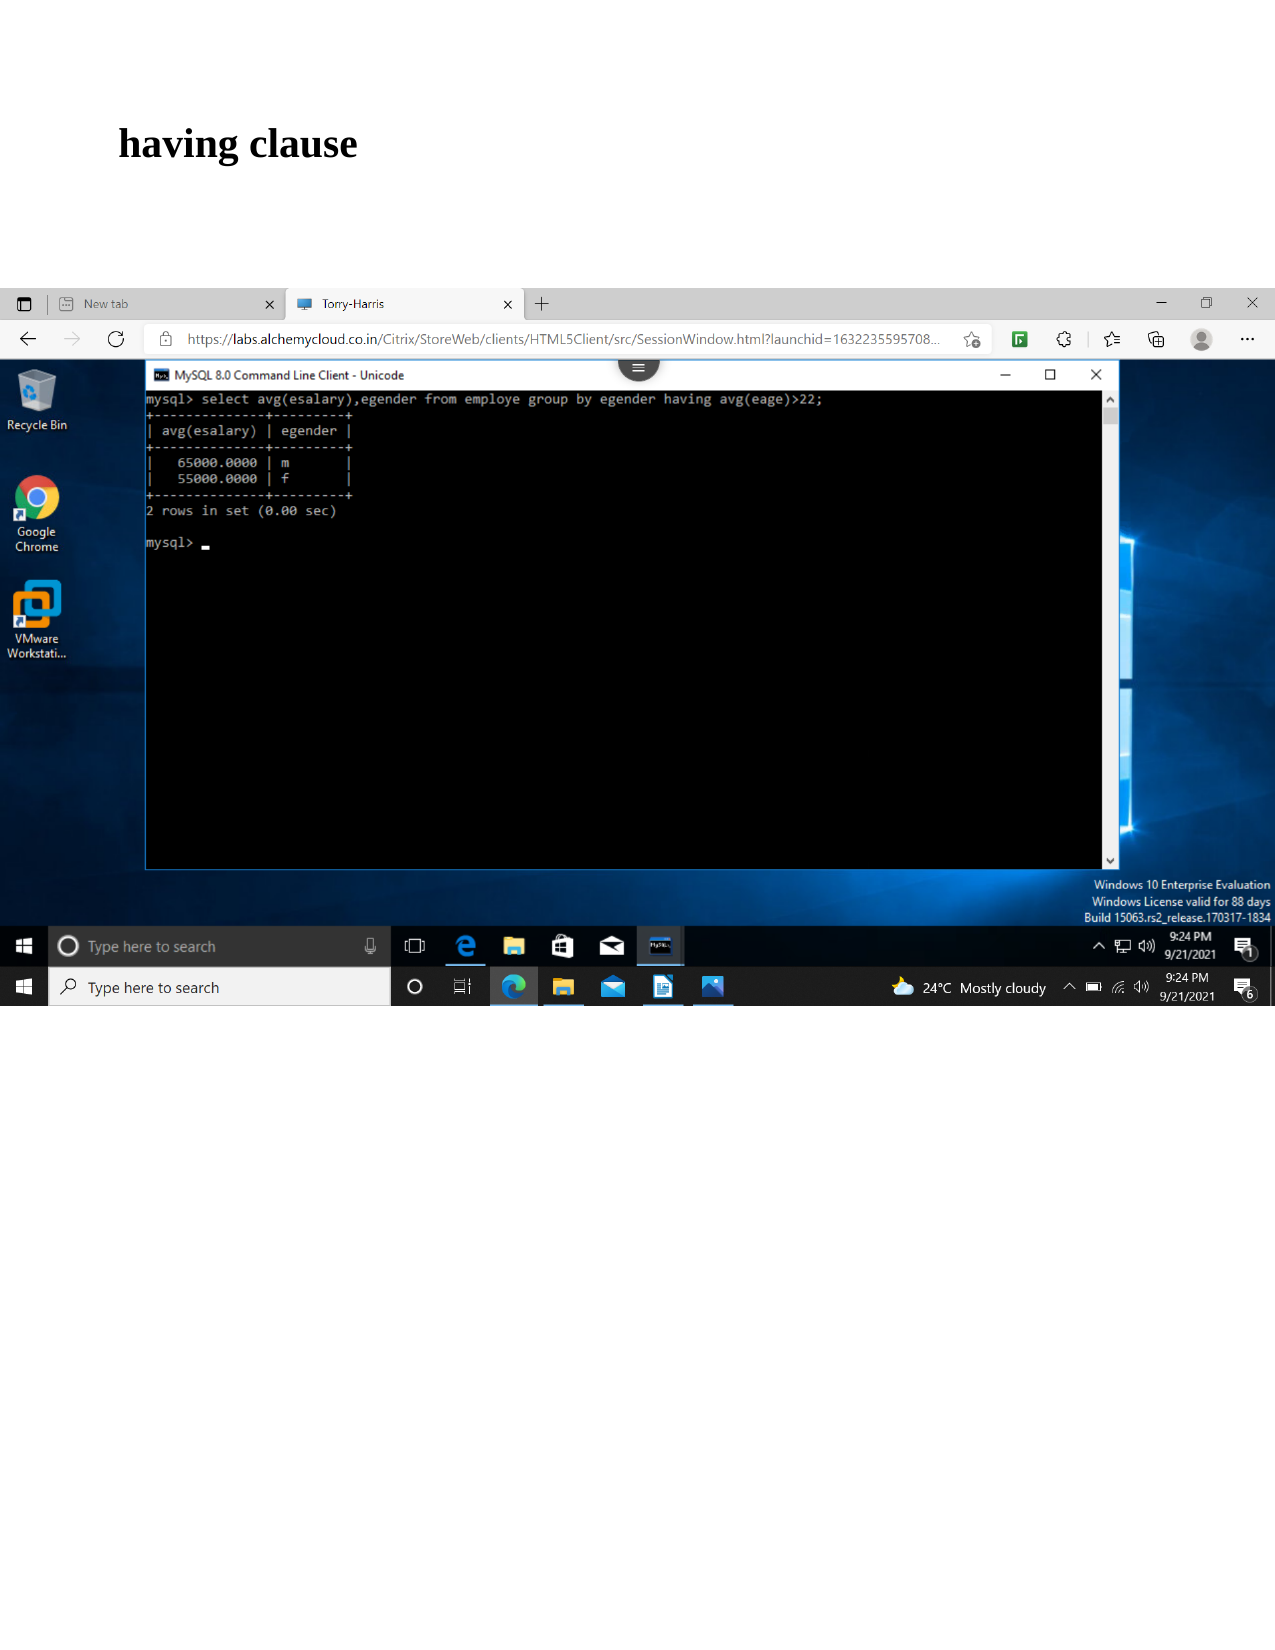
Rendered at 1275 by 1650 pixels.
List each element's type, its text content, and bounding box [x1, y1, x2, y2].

picture [0, 288, 1275, 1006]
text having clause [118, 118, 1157, 166]
